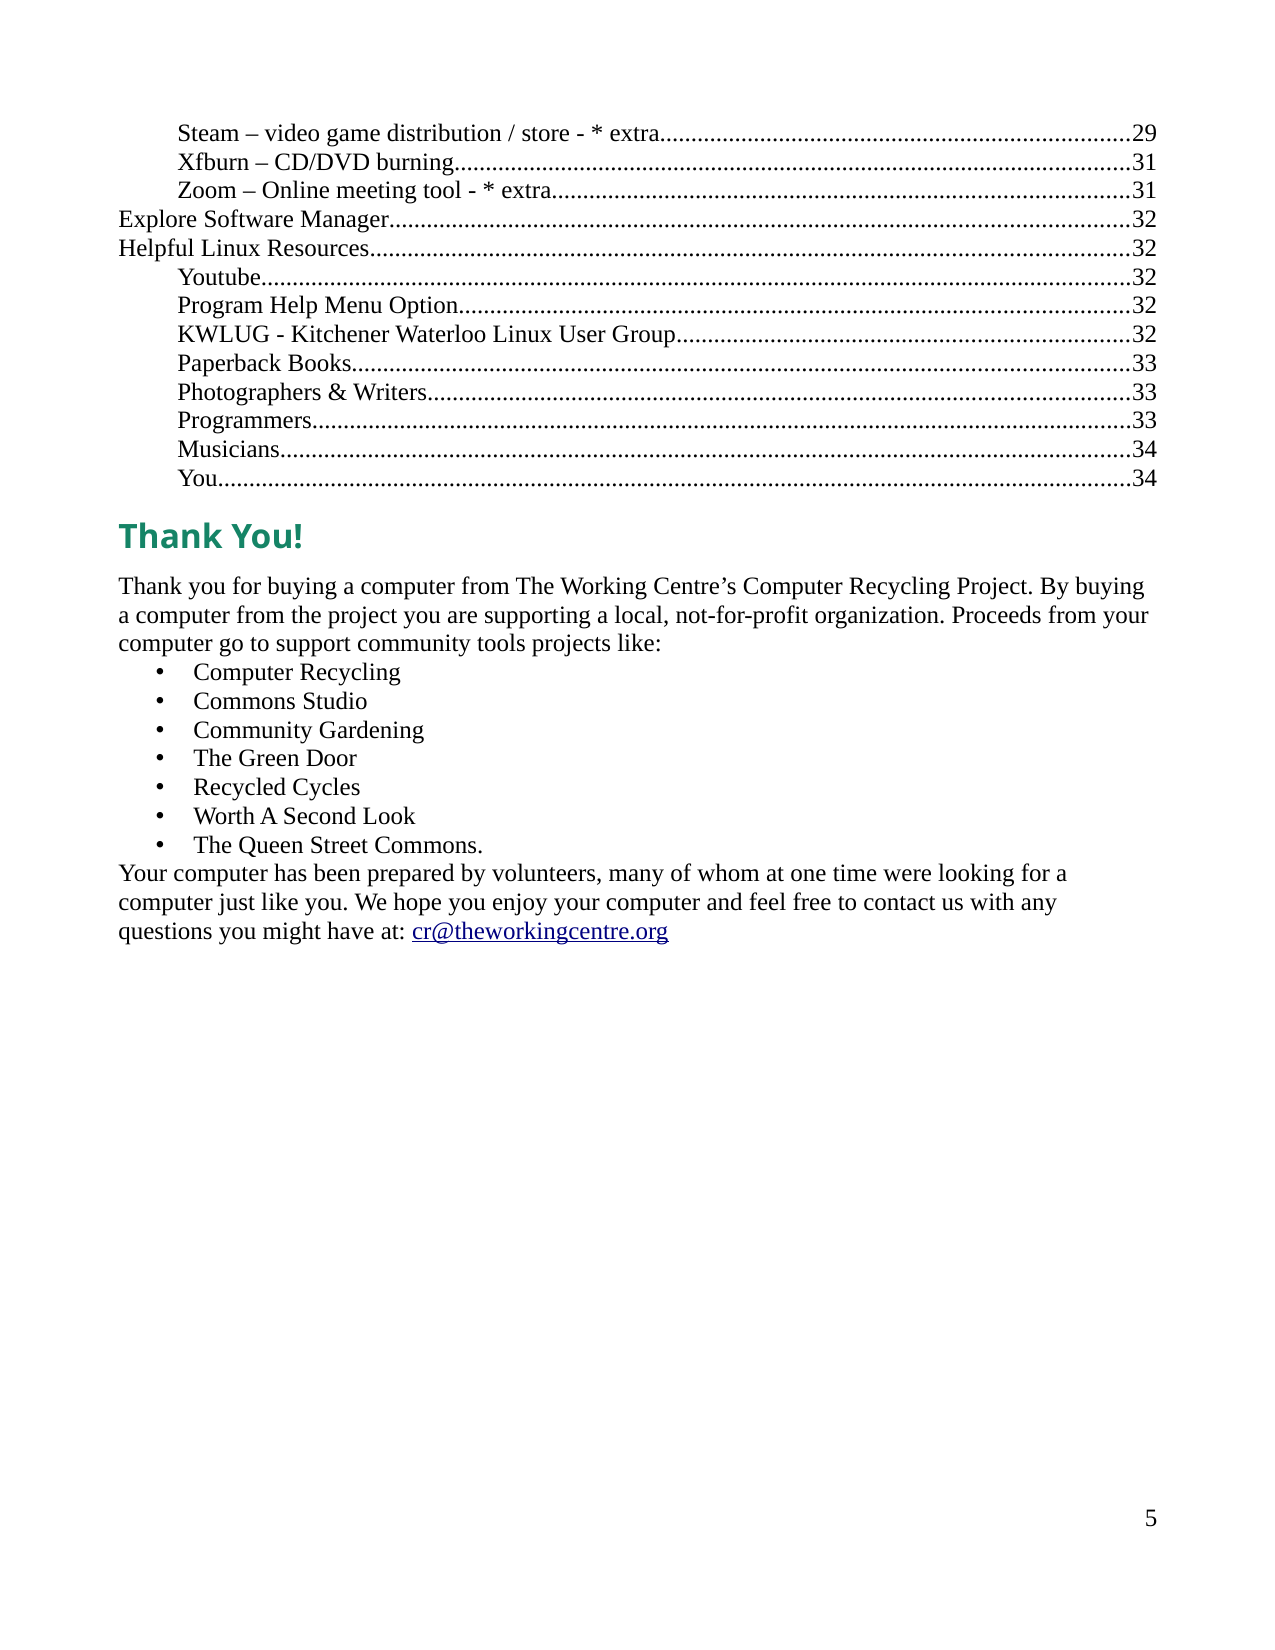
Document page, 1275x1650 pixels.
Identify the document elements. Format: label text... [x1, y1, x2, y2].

list Worth A Second Look [156, 801, 1157, 830]
text Xfburn – CD/DVD burning 31 [177, 147, 1157, 176]
text Paperback Books 33 [177, 348, 1157, 377]
list Community Gardening [156, 715, 1157, 743]
list The Queen Street Commons. [156, 830, 1157, 858]
text Zoom – Online meeting tool - * extra 31 [177, 176, 1157, 204]
list The Green Door [156, 743, 1157, 772]
text Musicians 34 [177, 434, 1157, 463]
list Recycled Cycles [156, 772, 1157, 801]
text Photographers & Writers 33 [177, 377, 1157, 406]
text Program Help Menu Option 32 [177, 291, 1157, 319]
list Computer Recycling [156, 657, 1157, 686]
text Your computer has been prepared by volunteers, many of whom at one time were looking for a computer just like you. We hope you enjoy your computer and feel free to contact us with any questions you might have at: cr@theworkingcentre.org [118, 858, 1157, 945]
text You 34 [177, 463, 1157, 492]
text Youtube 32 [177, 262, 1157, 291]
text Explore Software Manager 32 [118, 204, 1157, 233]
text Helpful Linux Resources 32 [118, 233, 1157, 262]
list Commons Studio [156, 686, 1157, 715]
text KWLUG - Kitchener Waterloo Linux User Group 32 [177, 319, 1157, 348]
subtitle Thank You! [118, 513, 1157, 558]
text Thank you for buying a computer from The Working Centre’s Computer Recycling Project. By buying a computer from the project you are supporting a local, not-for-profit organization. Proceeds from your computer go to support community tools projects like: [118, 571, 1157, 657]
text Programmers 33 [177, 406, 1157, 434]
text Steam – video game distribution / store - * extra 29 [177, 118, 1157, 147]
